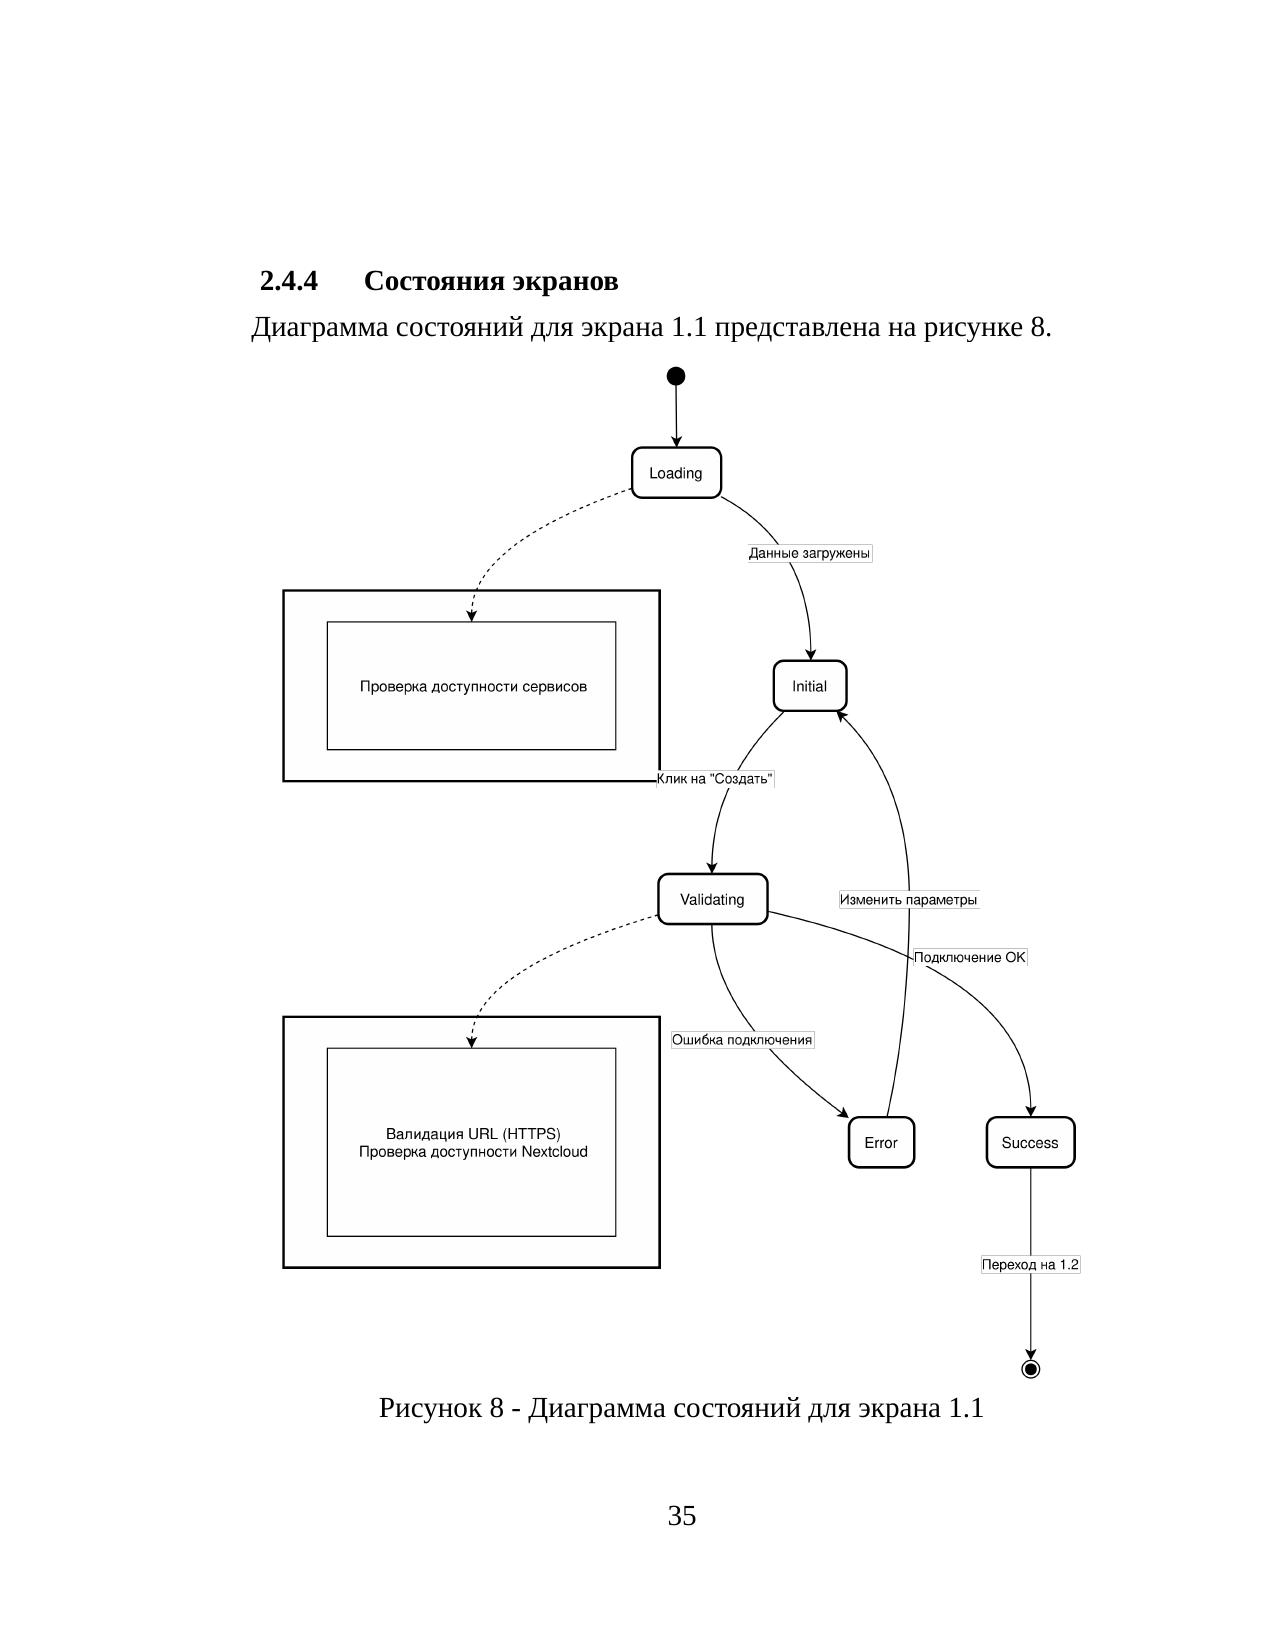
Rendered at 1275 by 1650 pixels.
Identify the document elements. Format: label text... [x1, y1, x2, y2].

text Диаграмма состояний для экрана 1.1 представлена на рисунке 8. [177, 309, 1186, 342]
picture [269, 355, 1094, 1391]
subtitle Состояния экранов [252, 263, 1186, 296]
text Рисунок 8 - Диаграмма состояний для экрана 1.1 [270, 1391, 1094, 1424]
